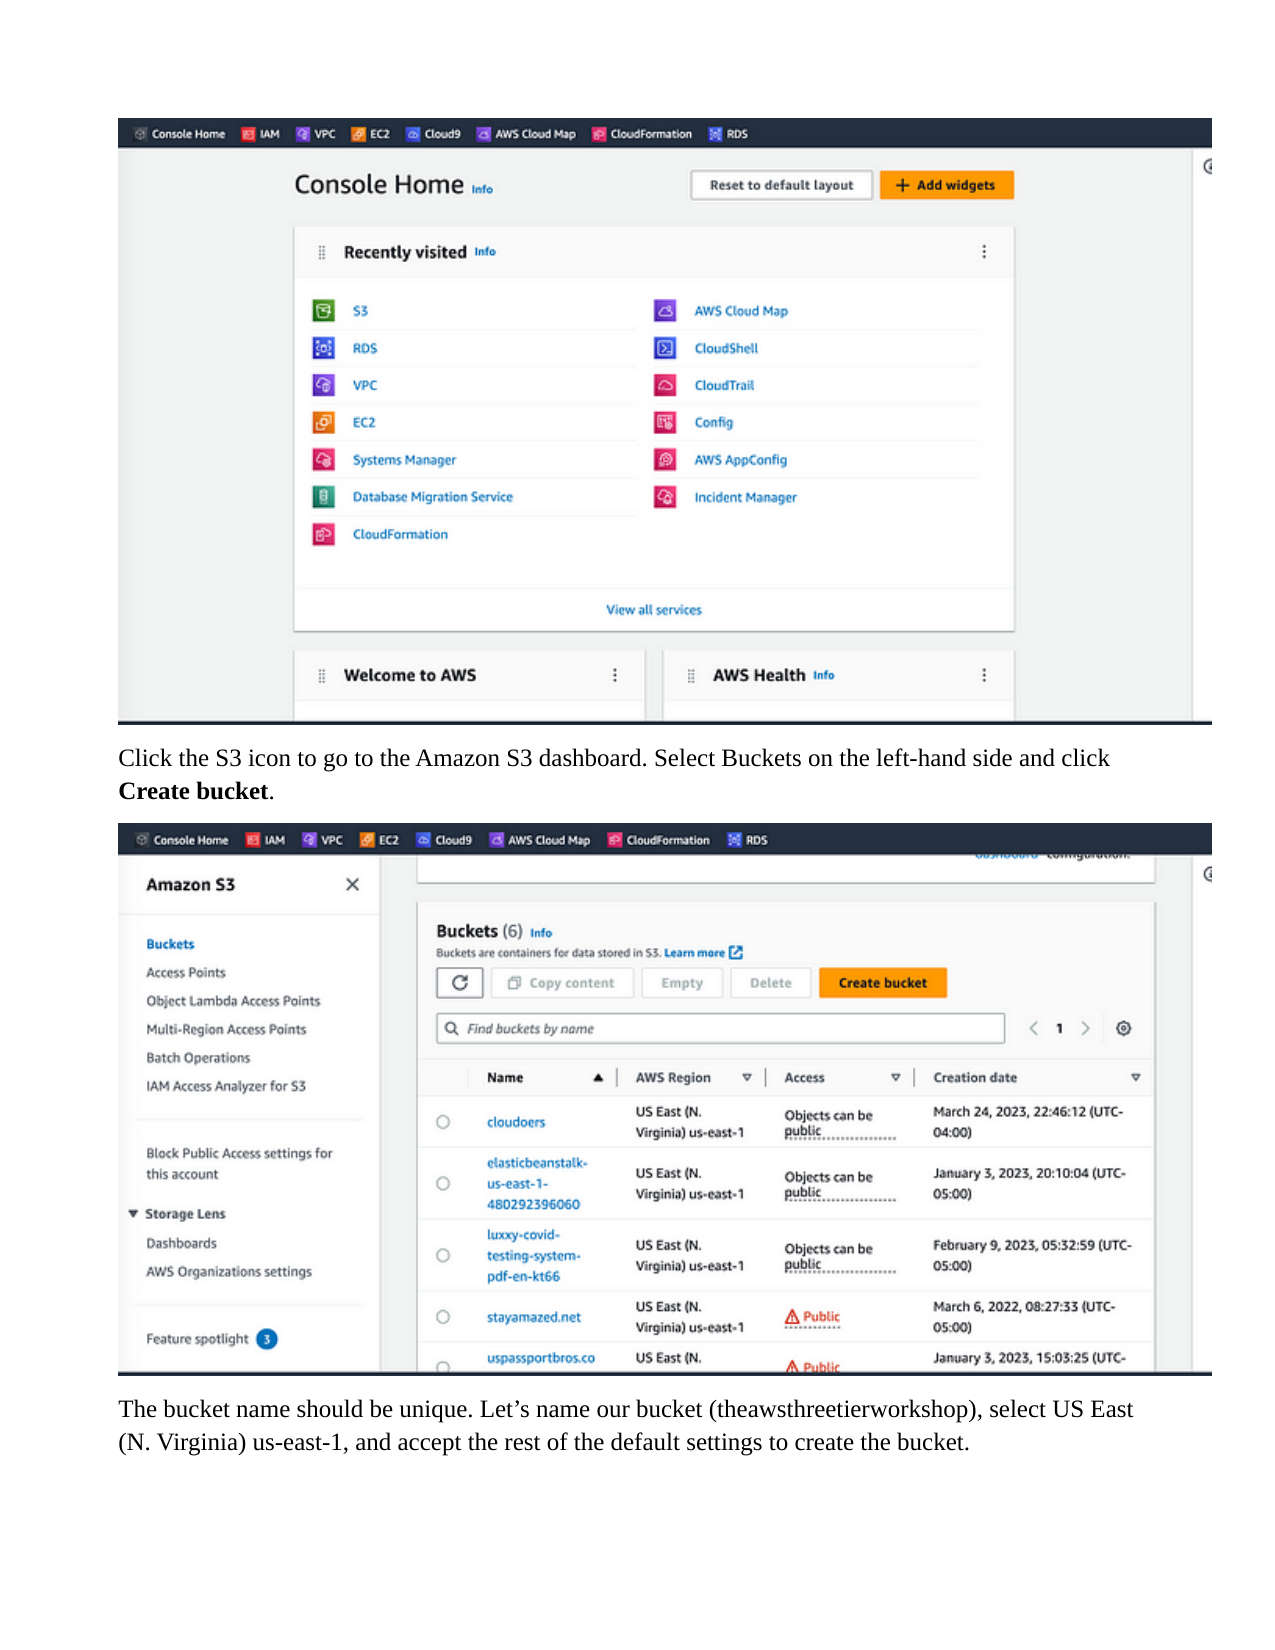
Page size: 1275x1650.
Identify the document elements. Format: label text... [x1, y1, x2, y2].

picture [118, 823, 1212, 1376]
text Click the S3 icon to go to the Amazon S3 dashboard. Select Buckets on the left-hand side and click Create bucket. [118, 743, 1157, 805]
picture [118, 118, 1212, 725]
text The bucket name should be unique. Let’s name our bucket (theawsthreetierworkshop), select US East (N. Virginia) us-east-1, and accept the rest of the default settings to create the bucket. [118, 1394, 1157, 1456]
